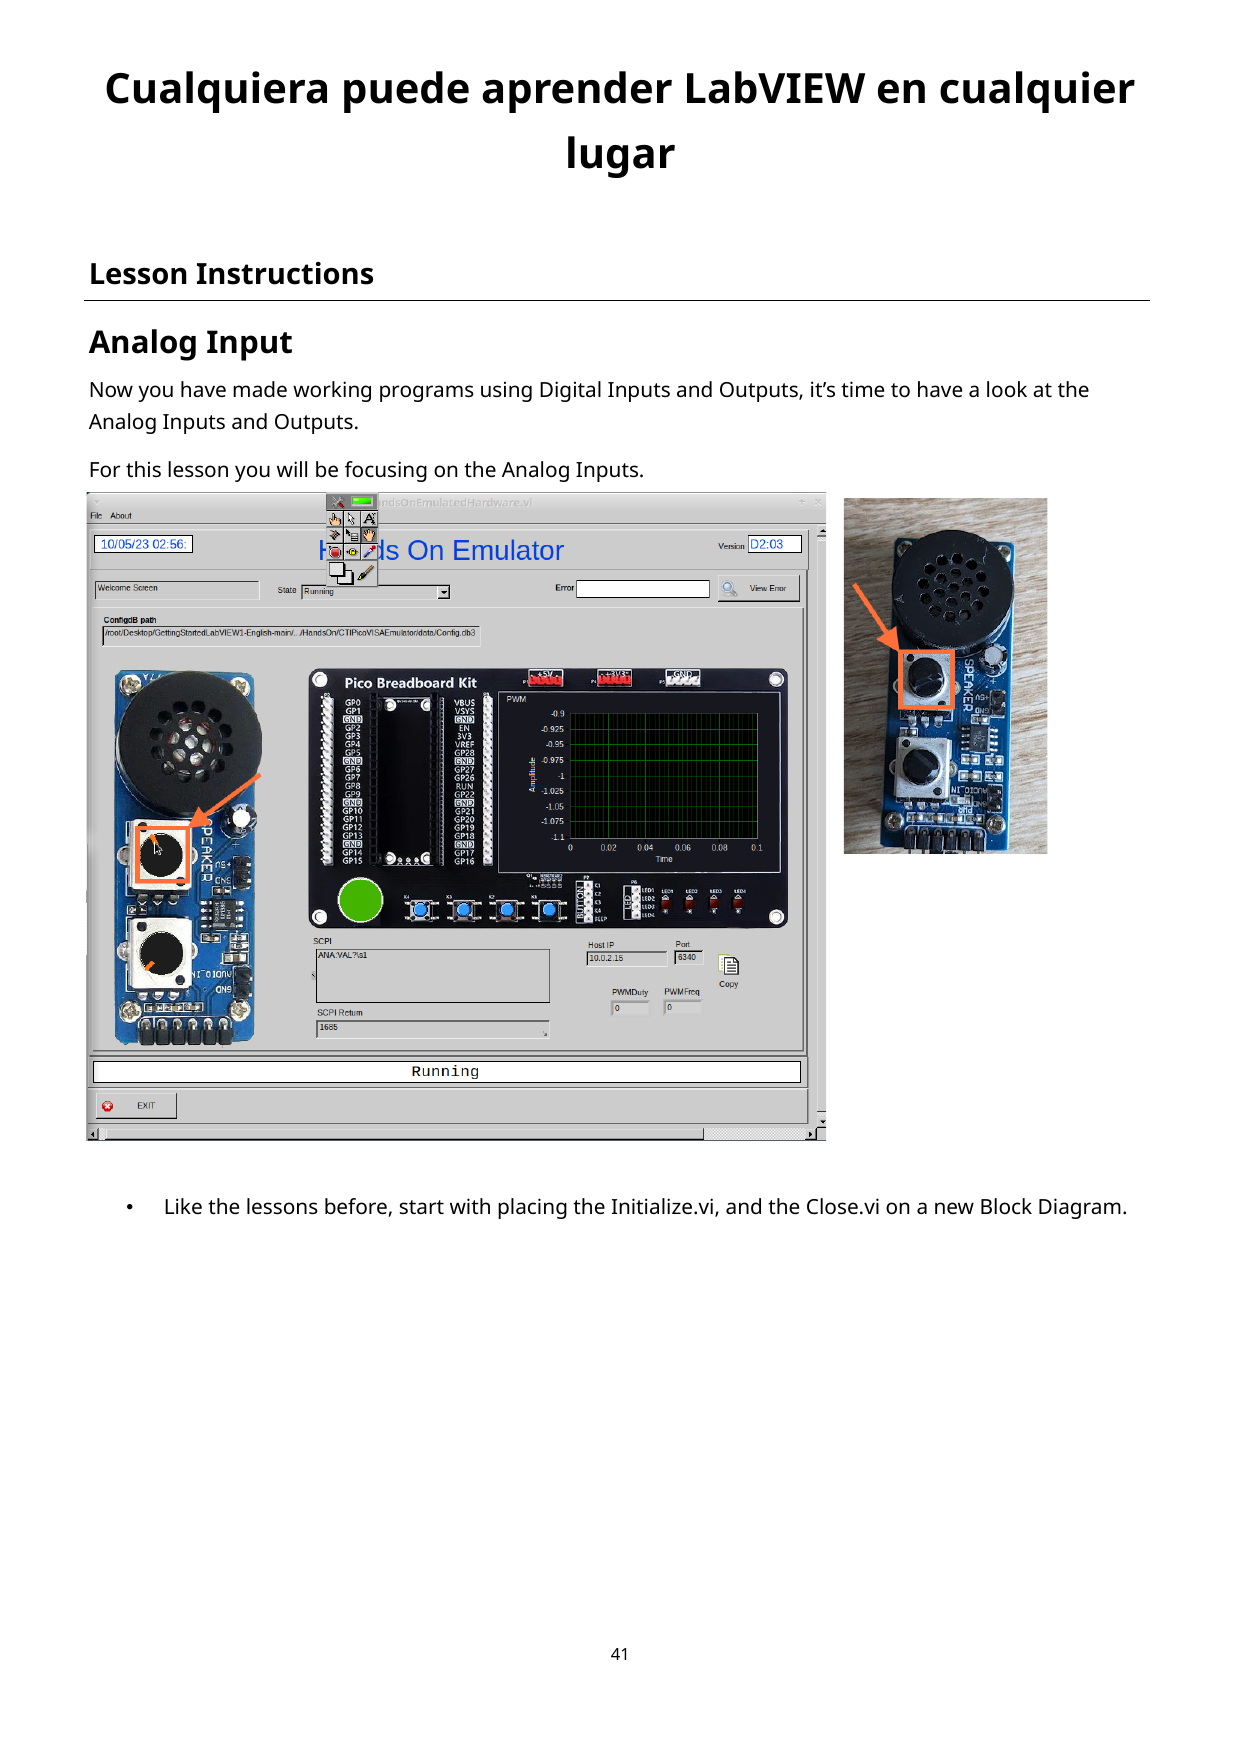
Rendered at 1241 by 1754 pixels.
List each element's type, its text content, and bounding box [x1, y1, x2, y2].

text Now you have made working programs using Digital Inputs and Outputs, it’s time to have a look at the Analog Inputs and Outputs. [88, 375, 1152, 436]
subtitle Analog Input [88, 320, 1152, 362]
picture [843, 498, 1048, 854]
picture [86, 492, 827, 1141]
text For this lesson you will be focusing on the Analog Inputs. [88, 455, 1152, 483]
list Like the lessons before, start with placing the Initialize.vi, and the Close.vi on a new Block Diagram. [126, 1192, 1152, 1221]
subtitle Lesson Instructions [88, 253, 1152, 293]
